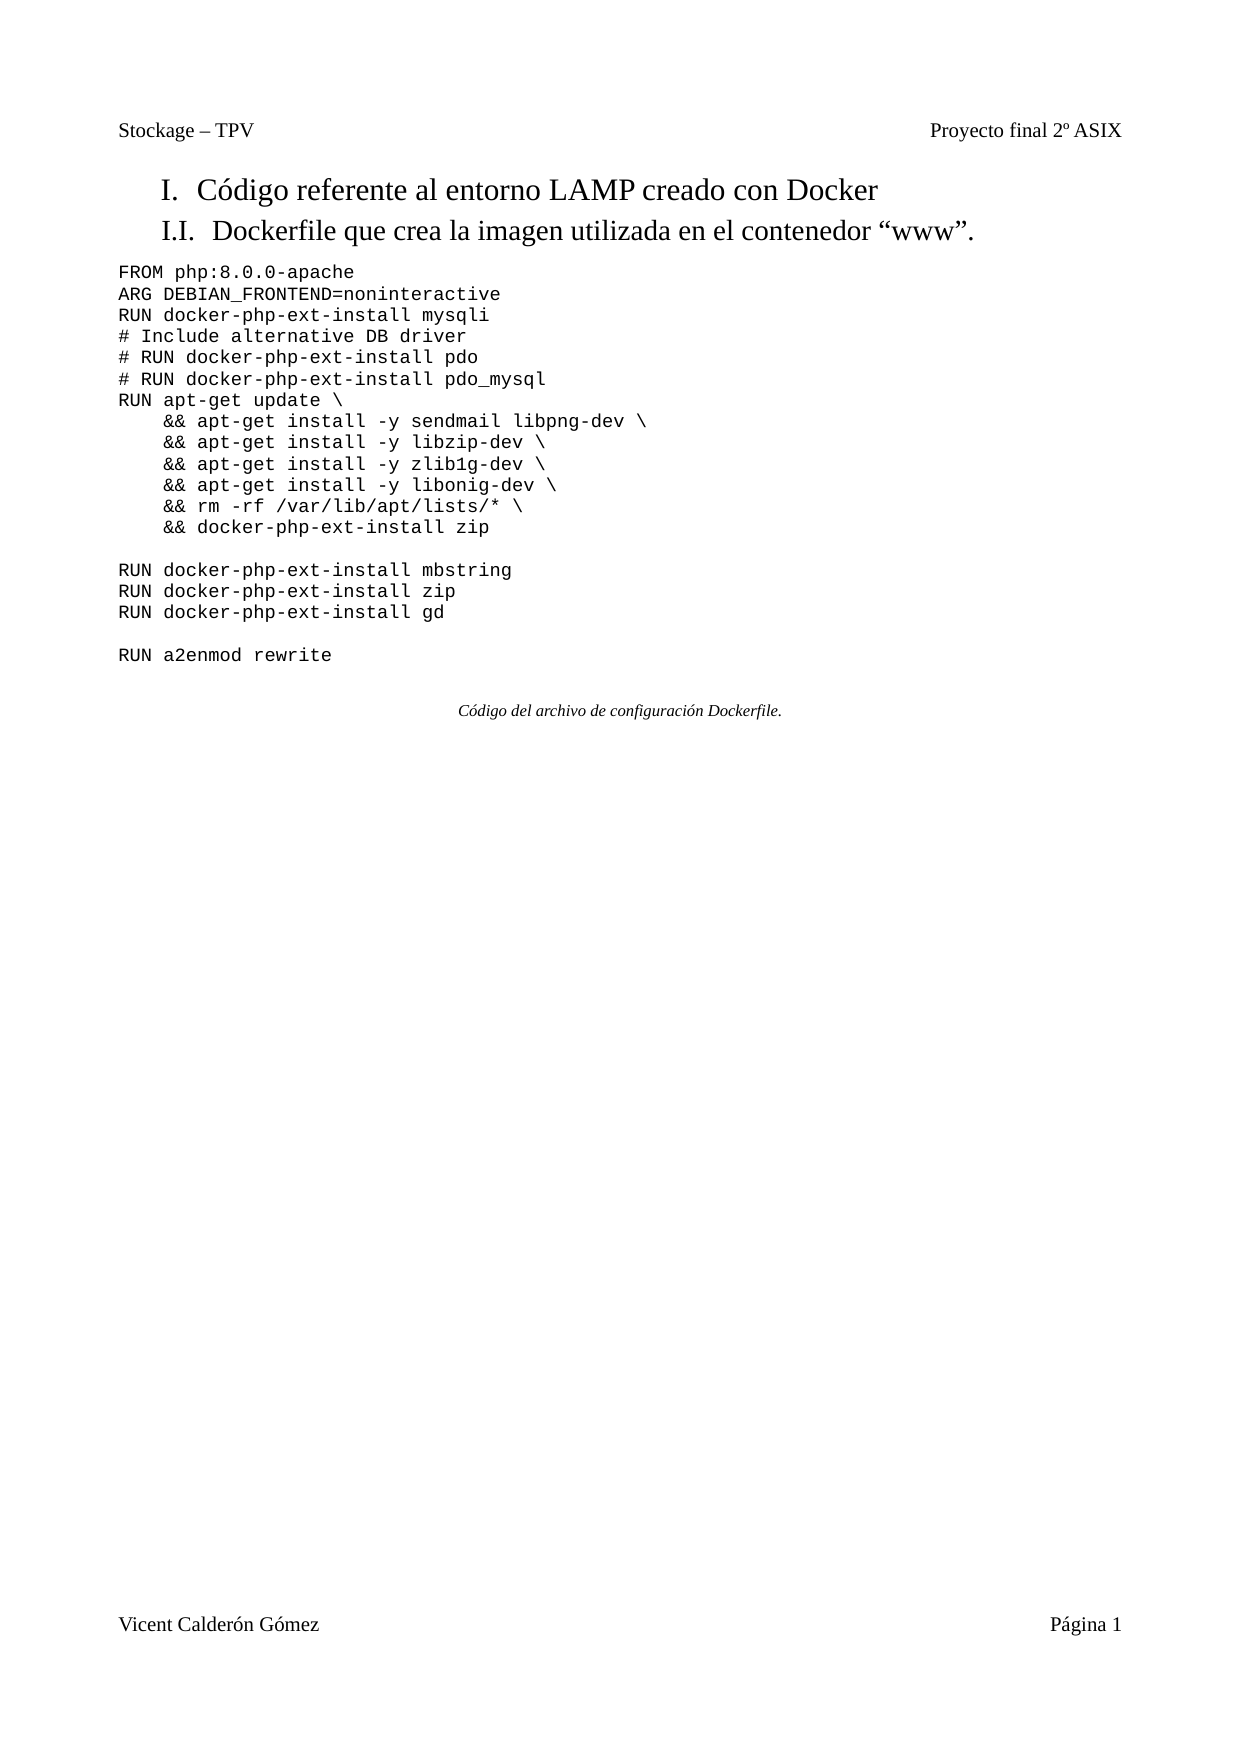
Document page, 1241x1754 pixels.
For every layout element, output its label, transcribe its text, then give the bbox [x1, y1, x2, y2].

text RUN docker-php-ext-install mysqli [118, 306, 1122, 327]
text RUN docker-php-ext-install gd [118, 603, 1122, 624]
text # RUN docker-php-ext-install pdo_mysql [118, 369, 1122, 391]
text RUN docker-php-ext-install mbstring [118, 561, 1122, 582]
text && apt-get install -y sendmail libpng-dev \ [118, 412, 1122, 433]
text && apt-get install -y zlib1g-dev \ [118, 454, 1122, 476]
text # Include alternative DB driver [118, 327, 1122, 348]
text && docker-php-ext-install zip [118, 518, 1122, 539]
text && apt-get install -y libzip-dev \ [118, 433, 1122, 454]
text RUN apt-get update \ [118, 391, 1122, 412]
text && apt-get install -y libonig-dev \ [118, 476, 1122, 497]
text RUN docker-php-ext-install zip [118, 582, 1122, 603]
text Código del archivo de configuración Dockerfile. [118, 701, 1122, 720]
subtitle Dockerfile que crea la imagen utilizada en el contenedor “www”. [195, 213, 1122, 246]
text FROM php:8.0.0-apache [118, 263, 1122, 284]
text # RUN docker-php-ext-install pdo [118, 348, 1122, 369]
text && rm -rf /var/lib/apt/lists/* \ [118, 497, 1122, 518]
text ARG DEBIAN_FRONTEND=noninteractive [118, 284, 1122, 306]
text RUN a2enmod rewrite [118, 646, 1122, 667]
list Código referente al entorno LAMP creado con Docker [178, 172, 1122, 208]
